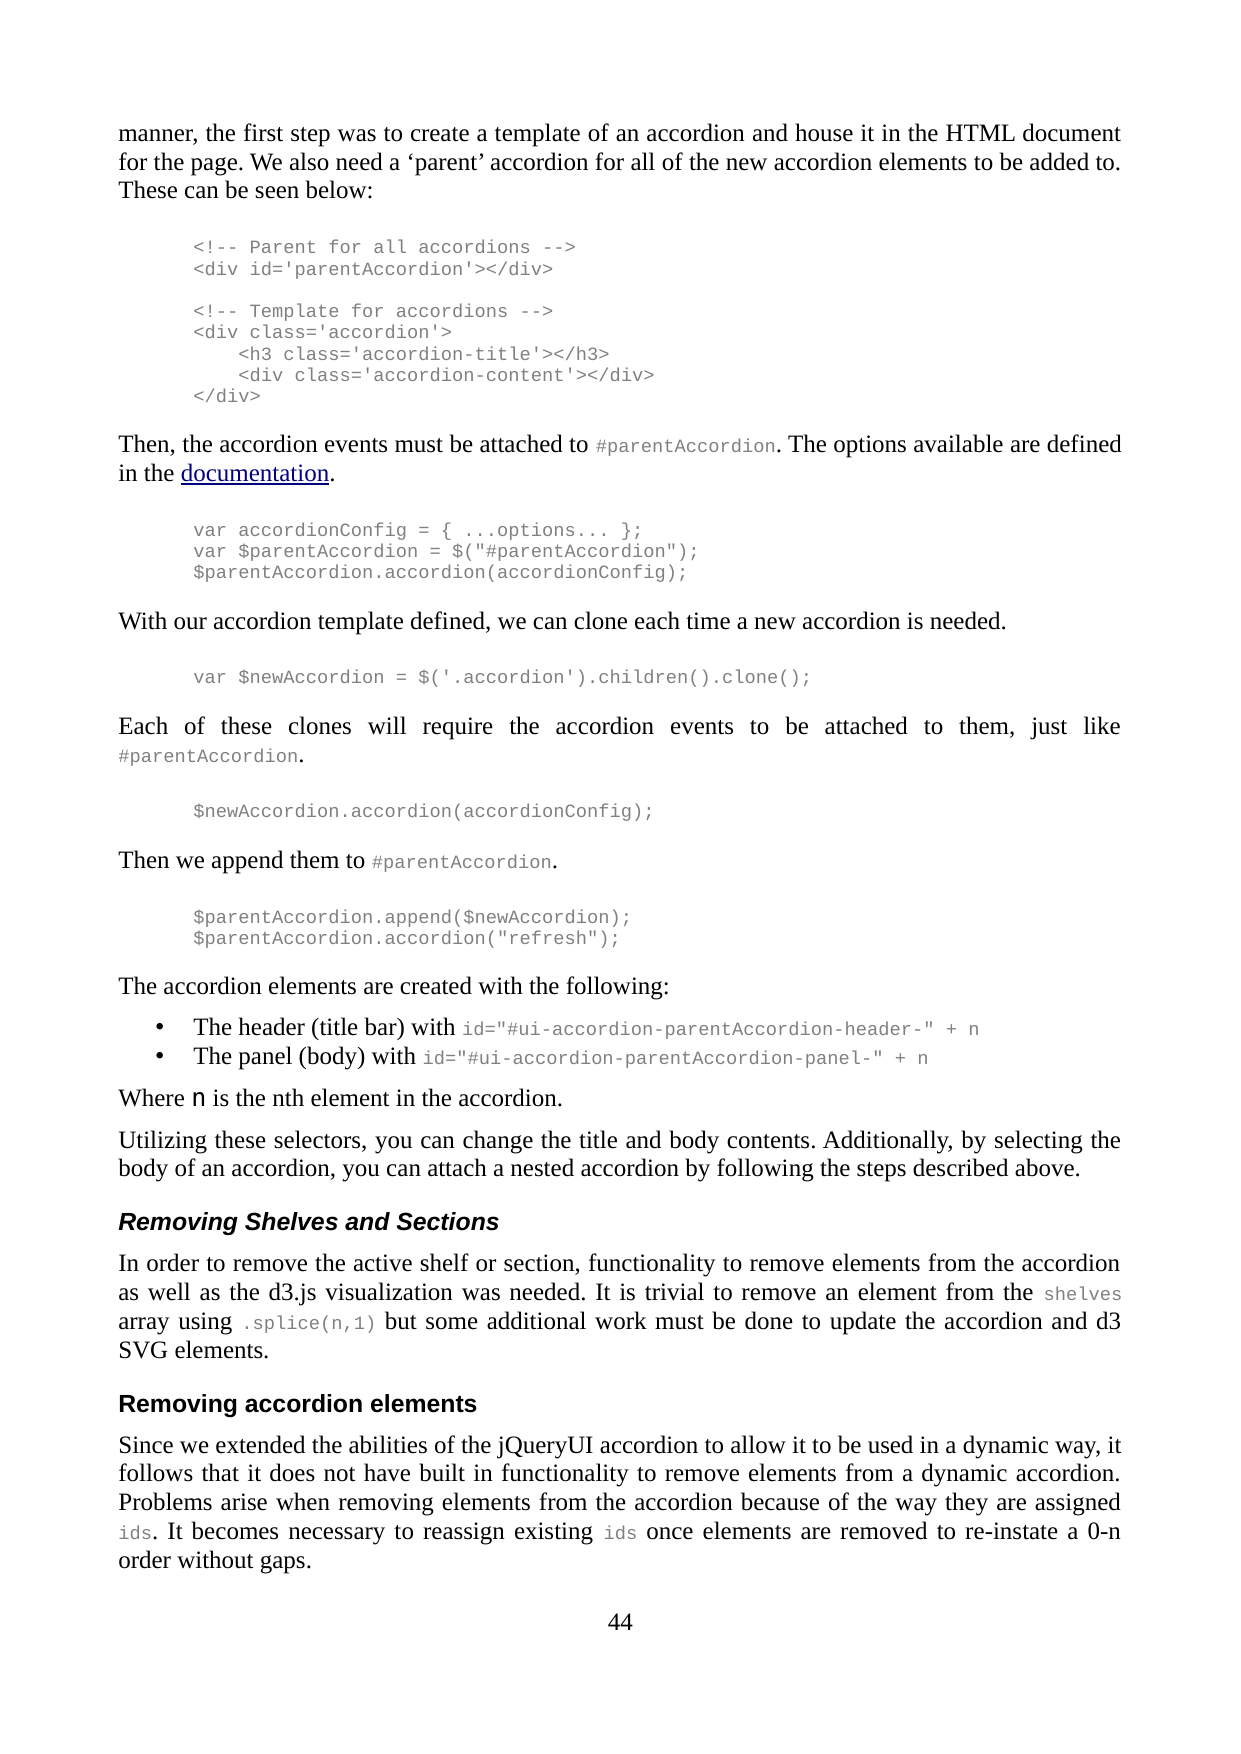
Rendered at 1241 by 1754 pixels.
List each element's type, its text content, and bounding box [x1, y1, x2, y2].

text <!-- Parent for all accordions --> [193, 238, 1122, 259]
text <div class='accordion-content'></div> [193, 366, 1122, 387]
text Then, the accordion events must be attached to #parentAccordion. The options available are defined in the documentation. [118, 429, 1122, 487]
list The header (title bar) with id="#ui-accordion-parentAccordion-header-" + n [155, 1012, 1047, 1041]
text The accordion elements are created with the following: [118, 971, 1122, 1000]
text var accordionConfig = { ...options... }; [193, 521, 1122, 542]
text <div class='accordion'> [193, 323, 1122, 344]
text var $parentAccordion = $("#parentAccordion"); [193, 542, 1122, 563]
text $newAccordion.accordion(accordionConfig); [193, 802, 1122, 823]
text Where n is the nth element in the accordion. [118, 1083, 1122, 1112]
text Then we append them to #parentAccordion. [118, 845, 1122, 874]
text $parentAccordion.accordion("refresh"); [193, 929, 1122, 950]
text With our accordion template defined, we can clone each time a new accordion is needed. [118, 606, 1122, 634]
text $parentAccordion.append($newAccordion); [193, 907, 1122, 929]
text <div id='parentAccordion'></div> [193, 259, 1122, 281]
text <!-- Template for accordions --> [193, 302, 1122, 323]
text manner, the first step was to create a template of an accordion and house it in the HTML document for the page. We also need a ‘parent’ accordion for all of the new accordion elements to be added to. These can be seen below: [118, 118, 1122, 204]
text Since we extended the abilities of the jQueryUI accordion to allow it to be used in a dynamic way, it follows that it does not have built in functionality to remove elements from a dynamic accordion. Problems arise when removing elements from the accordion because of the way they are assigned ids. It becomes necessary to reassign existing ids once elements are removed to re-instate a 0-n order without gaps. [118, 1430, 1122, 1574]
text Each of these clones will require the accordion events to be attached to them, just like #parentAccordion. [118, 711, 1122, 768]
subtitle Removing accordion elements [118, 1389, 1122, 1417]
subtitle Removing Shelves and Sections [118, 1207, 1122, 1236]
list The panel (body) with id="#ui-accordion-parentAccordion-panel-" + n [155, 1041, 1047, 1070]
text var $newAccordion = $('.accordion').children().clone(); [193, 668, 1122, 689]
text </div> [193, 387, 1122, 408]
text Utilizing these selectors, you can change the title and body contents. Additionally, by selecting the body of an accordion, you can attach a nested accordion by following the steps described above. [118, 1125, 1122, 1182]
text In order to remove the active shelf or section, functionality to remove elements from the accordion as well as the d3.js visualization was needed. It is trivial to remove an element from the shelves array using .splice(n,1) but some additional work must be done to update the accordion and d3 SVG elements. [118, 1248, 1122, 1364]
text $parentAccordion.accordion(accordionConfig); [193, 563, 1122, 584]
text <h3 class='accordion-title'></h3> [193, 344, 1122, 366]
